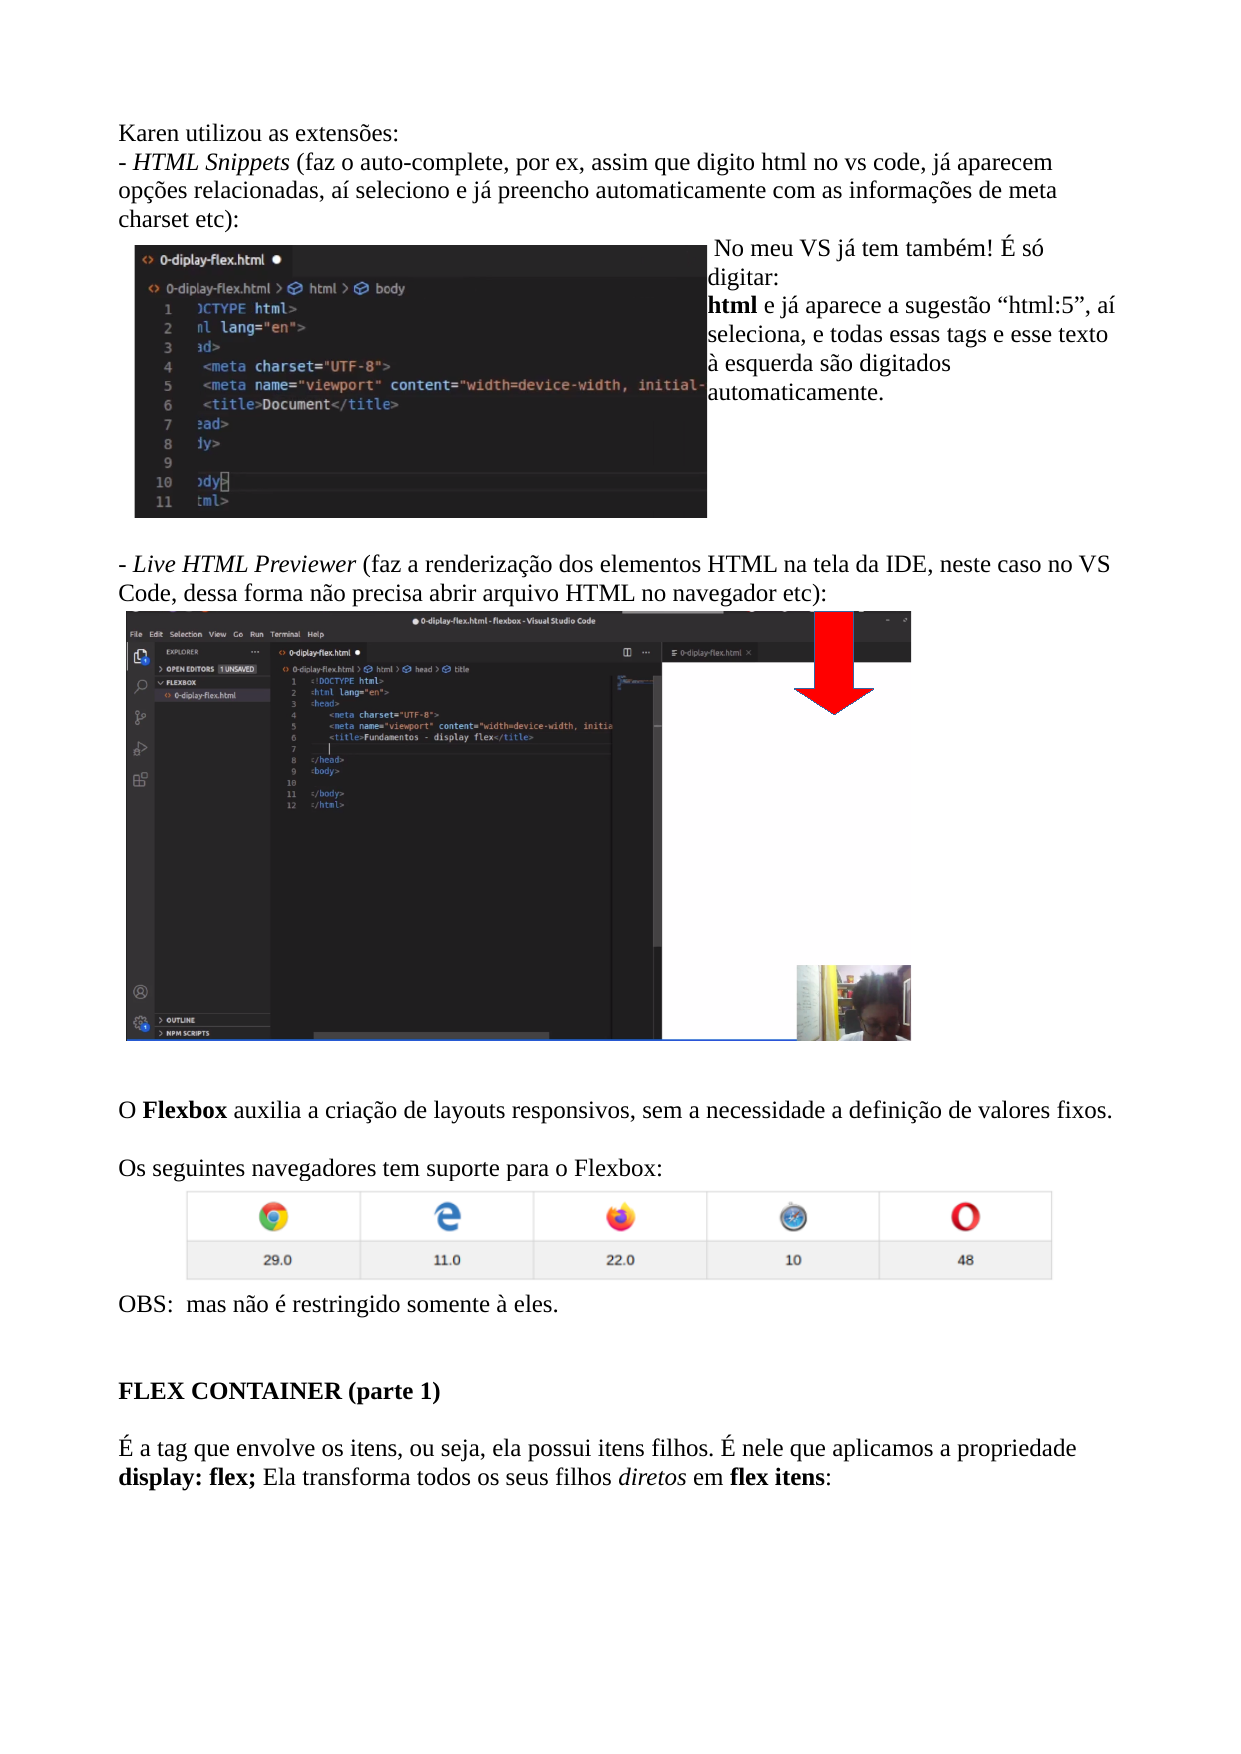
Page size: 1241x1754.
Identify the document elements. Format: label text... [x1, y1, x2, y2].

text Karen utilizou as extensões: [118, 118, 1122, 147]
text O Flexbox auxilia a criação de layouts responsivos, sem a necessidade a definição de valores fixos. [118, 1096, 1122, 1124]
text OBS: mas não é restringido somente à eles. [118, 1182, 1122, 1318]
text FLEX CONTAINER (parte 1) [118, 1376, 1122, 1404]
text - HTML Snippets (faz o auto-complete, por ex, assim que digito html no vs code, já aparecem opções relacionadas, aí seleciono e já preencho automaticamente com as informações de meta charset etc): [118, 147, 1122, 233]
text Os seguintes navegadores tem suporte para o Flexbox: [118, 1153, 1122, 1182]
picture [126, 611, 912, 1041]
text No meu VS já tem também! É só digitar: [118, 233, 1122, 291]
text html e já aparece a sugestão “html:5”, aí seleciona, e todas essas tags e esse texto à esquerda são digitados automaticamente. [708, 291, 1122, 406]
picture [134, 245, 708, 518]
picture [181, 1181, 1059, 1290]
text - Live HTML Previewer (faz a renderização dos elementos HTML na tela da IDE, neste caso no VS Code, dessa forma não precisa abrir arquivo HTML no navegador etc): [118, 549, 1122, 607]
text É a tag que envolve os itens, ou seja, ela possui itens filhos. É nele que aplicamos a propriedade display: flex; Ela transforma todos os seus filhos diretos em flex itens: [118, 1433, 1122, 1491]
